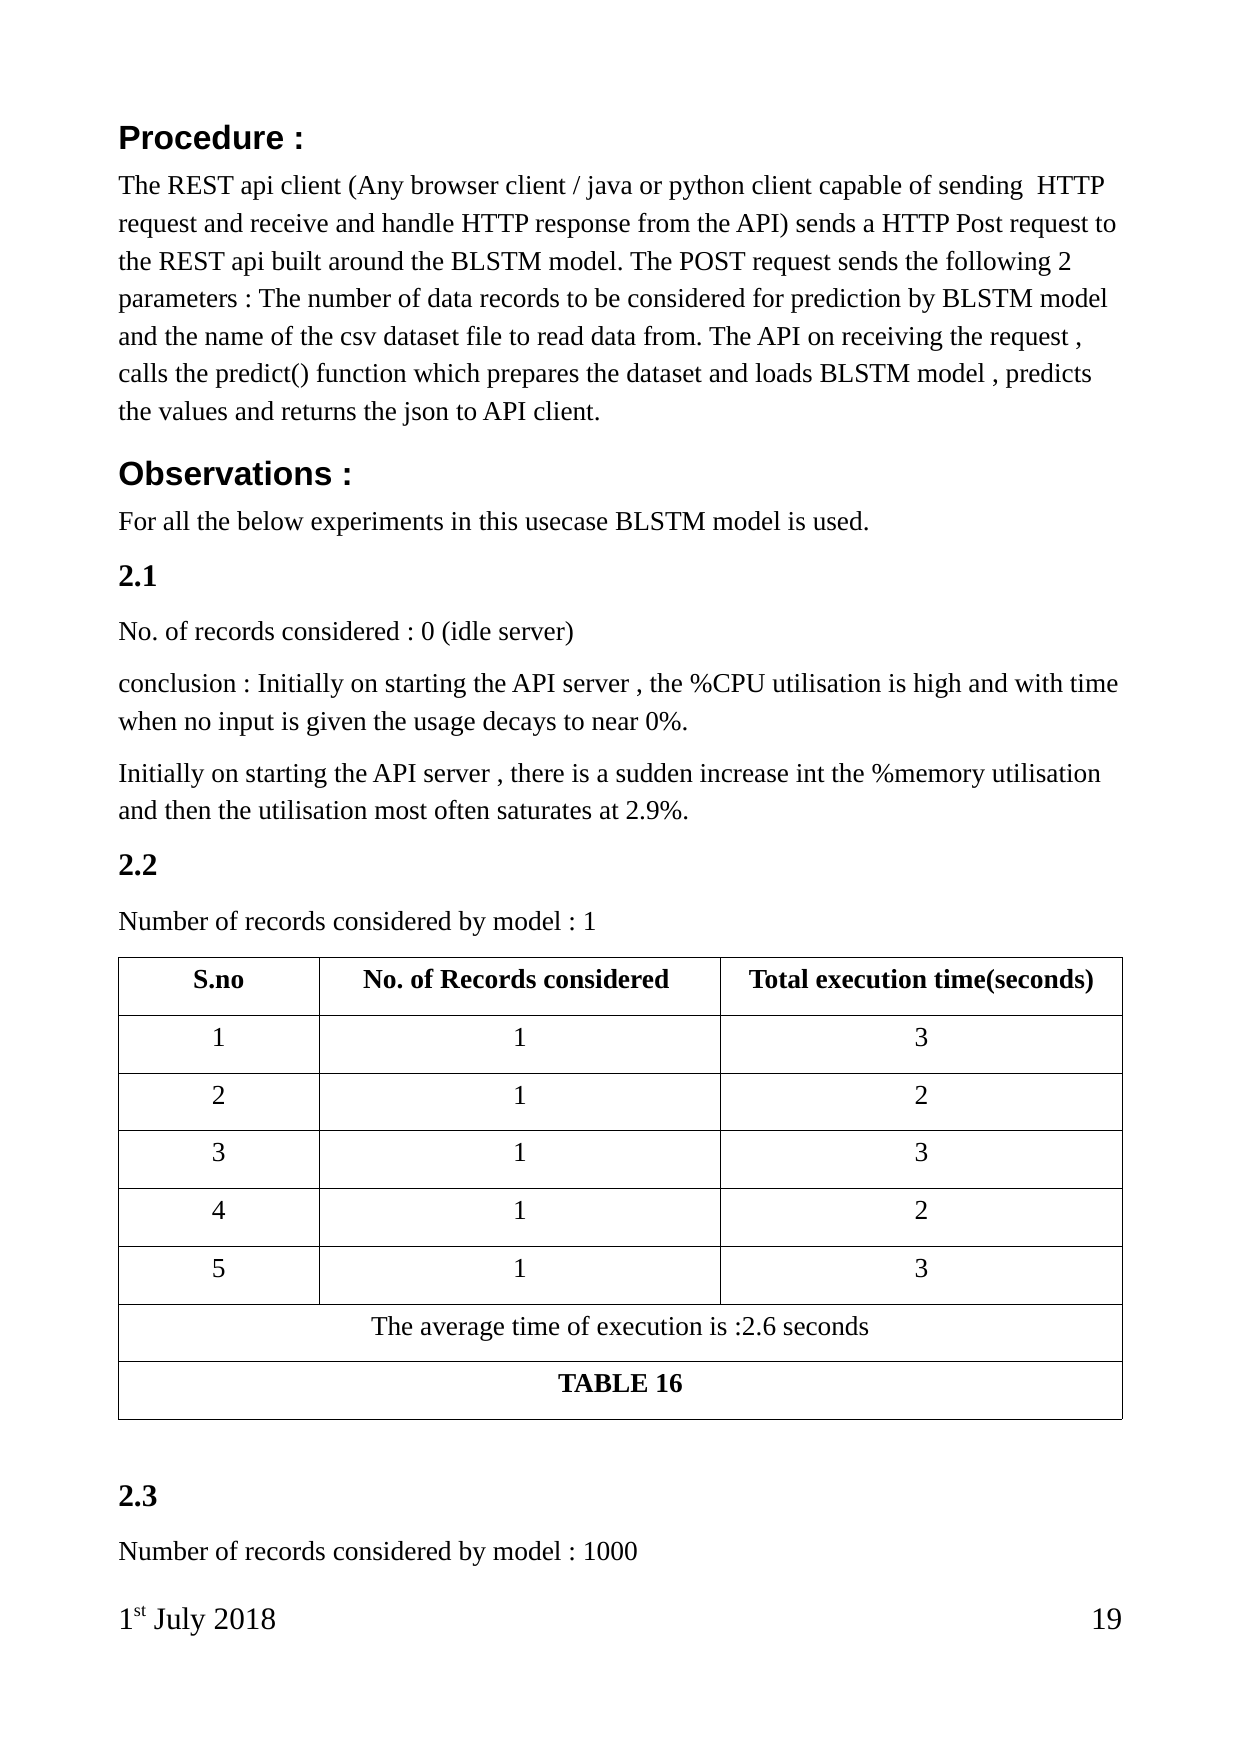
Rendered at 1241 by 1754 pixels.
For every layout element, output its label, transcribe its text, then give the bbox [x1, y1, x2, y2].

table_cell 3 [721, 1247, 1122, 1304]
table_cell 3 [119, 1131, 319, 1188]
text The REST api client (Any browser client / java or python client capable of sending HTTP request and receive and handle HTTP response from the API) sends a HTTP Post request to the REST api built around the BLSTM model. The POST request sends the following 2 parameters : The number of data records to be considered for prediction by BLSTM model and the name of the csv dataset file to read data from. The API on receiving the request , calls the predict() function which prepares the dataset and loads BLSTM model , predicts the values and returns the json to API client. [118, 169, 1122, 426]
text Number of records considered by model : 1000 [118, 1535, 1122, 1567]
text 2.2 [118, 846, 1122, 883]
text 2.1 [118, 557, 1122, 593]
text For all the below experiments in this usecase BLSTM model is used. [118, 504, 1122, 536]
text 2.3 [118, 1477, 1122, 1513]
table_cell 3 [721, 1131, 1122, 1188]
table_cell 2 [119, 1074, 319, 1130]
text Number of records considered by model : 1 [118, 904, 1122, 936]
subtitle Observations : [118, 453, 1122, 492]
text conclusion : Initially on starting the API server , the %CPU utilisation is high and with time when no input is given the usage decays to near 0%. [118, 667, 1122, 736]
table_cell 5 [119, 1247, 319, 1304]
table_cell 2 [721, 1074, 1122, 1130]
text Initially on starting the API server , there is a sudden increase int the %memory utilisation and then the utilisation most often saturates at 2.9%. [118, 757, 1122, 826]
table_cell 4 [119, 1189, 319, 1246]
table_cell 2 [721, 1189, 1122, 1246]
table_cell TABLE 16 [119, 1362, 1122, 1419]
table_header S.no [119, 958, 319, 1015]
text No. of records considered : 0 (idle server) [118, 615, 1122, 646]
table_header Total execution time(seconds) [721, 958, 1122, 1015]
table_cell 1 [320, 1016, 720, 1073]
table_cell 3 [721, 1016, 1122, 1073]
table_header No. of Records considered [320, 958, 720, 1015]
table_cell 1 [320, 1131, 720, 1188]
table_cell 1 [119, 1016, 319, 1073]
table_cell 1 [320, 1247, 720, 1304]
table_cell 1 [320, 1189, 720, 1246]
table_cell 1 [320, 1074, 720, 1130]
subtitle Procedure : [118, 118, 1122, 157]
table_cell The average time of execution is :2.6 seconds [119, 1305, 1122, 1361]
